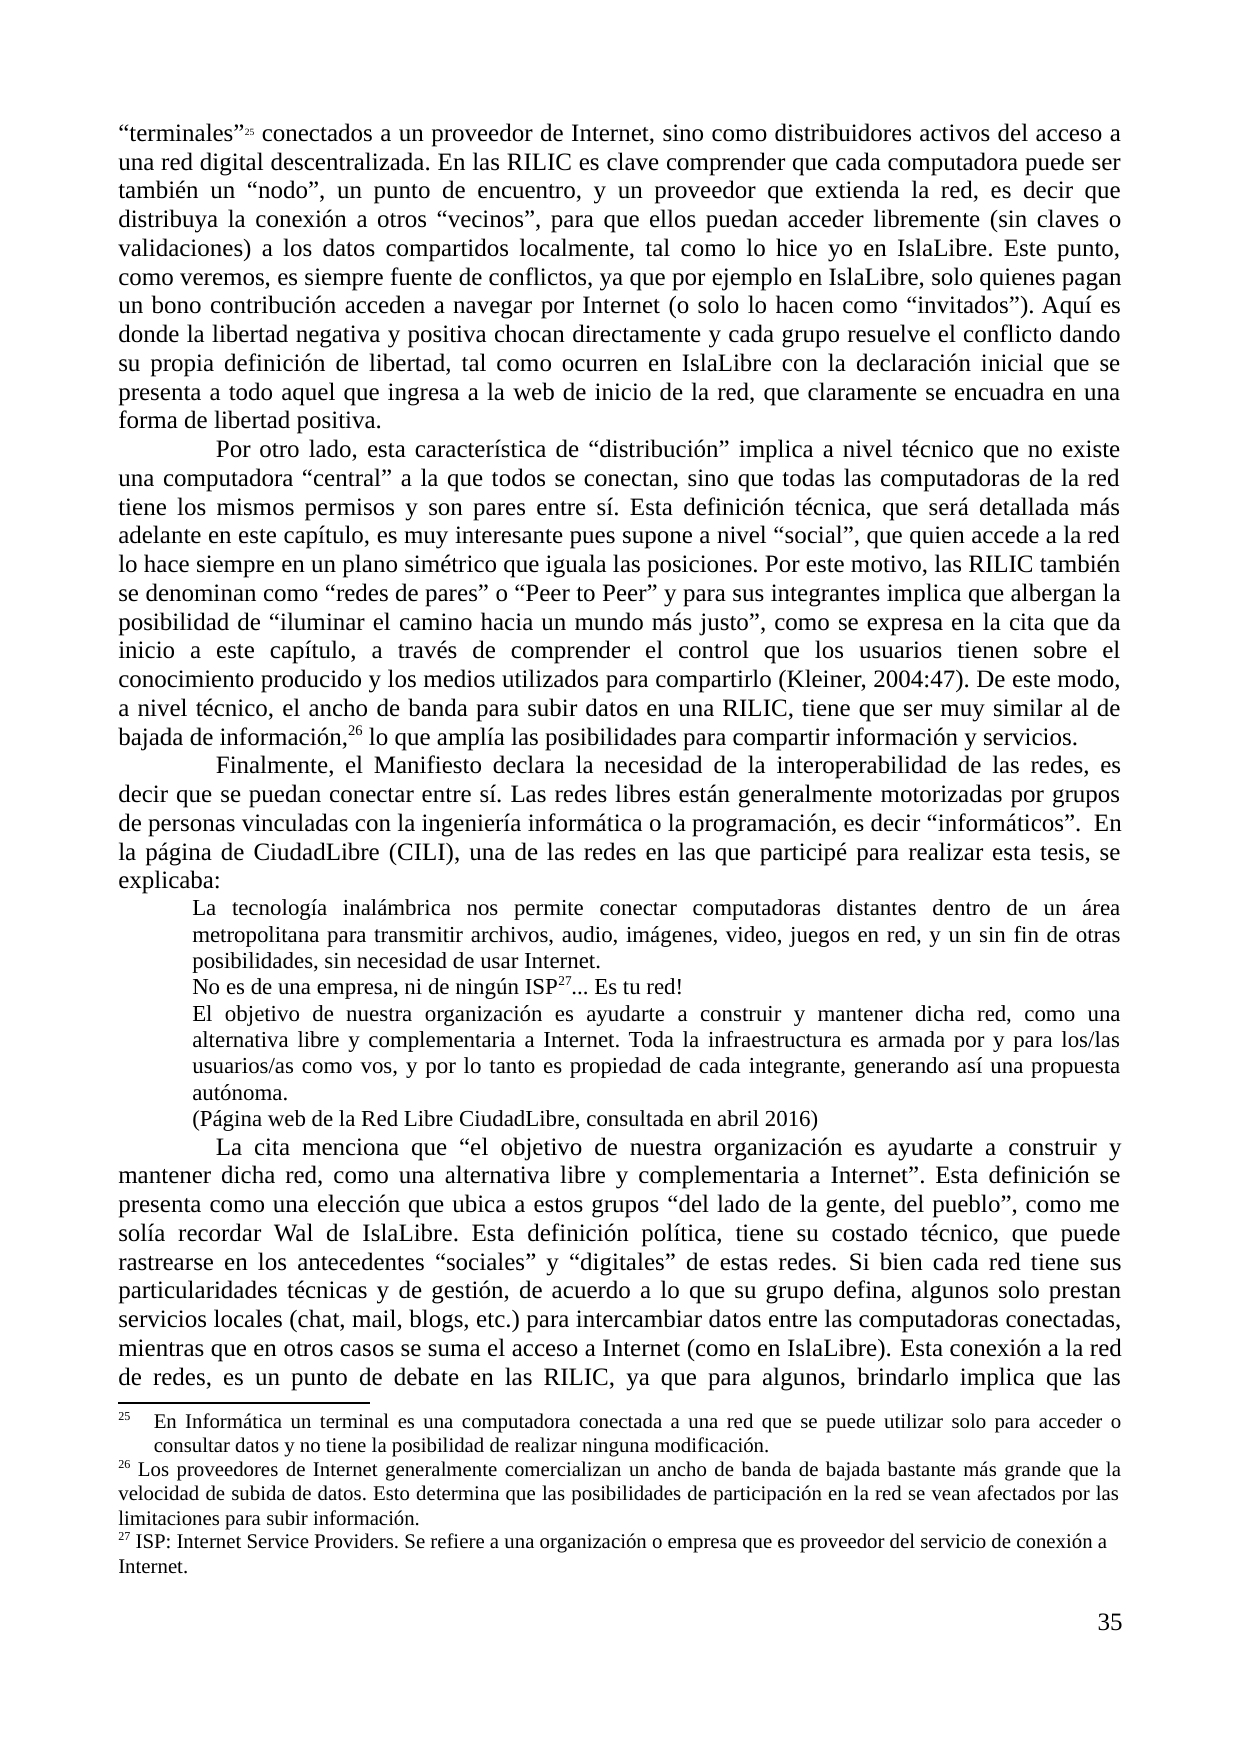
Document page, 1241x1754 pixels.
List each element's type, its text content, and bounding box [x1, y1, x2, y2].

text (Página web de la Red Libre CiudadLibre, consultada en abril 2016) [192, 1105, 1122, 1132]
text No es de una empresa, ni de ningún ISP... Es tu red! [192, 973, 974, 1000]
text Por otro lado, esta característica de “distribución” implica a nivel técnico que no existe una computadora “central” a la que todos se conectan, sino que todas las computadoras de la red tiene los mismos permisos y son pares entre sí. Esta definición técnica, que será detallada más adelante en este capítulo, es muy interesante pues supone a nivel “social”, que quien accede a la red lo hace siempre en un plano simétrico que iguala las posiciones. Por este motivo, las RILIC también se denominan como “redes de pares” o “Peer to Peer” y para sus integrantes implica que albergan la posibilidad de “iluminar el camino hacia un mundo más justo”, como se expresa en la cita que da inicio a este capítulo, a través de comprender el control que los usuarios tienen sobre el conocimiento producido y los medios utilizados para compartirlo (Kleiner, 2004:47). De este modo, a nivel técnico, el ancho de banda para subir datos en una RILIC, tiene que ser muy similar al de bajada de información, lo que amplía las posibilidades para compartir información y servicios. [118, 434, 1122, 751]
text La tecnología inalámbrica nos permite conectar computadoras distantes dentro de un área metropolitana para transmitir archivos, audio, imágenes, video, juegos en red, y un sin fin de otras posibilidades, sin necesidad de usar Internet. [192, 894, 1122, 973]
text La cita menciona que “el objetivo de nuestra organización es ayudarte a construir y mantener dicha red, como una alternativa libre y complementaria a Internet”. Esta definición se presenta como una elección que ubica a estos grupos “del lado de la gente, del pueblo”, como me solía recordar Wal de IslaLibre. Esta definición política, tiene su costado técnico, que puede rastrearse en los antecedentes “sociales” y “digitales” de estas redes. Si bien cada red tiene sus particularidades técnicas y de gestión, de acuerdo a lo que su grupo defina, algunos solo prestan servicios locales (chat, mail, blogs, etc.) para intercambiar datos entre las computadoras conectadas, mientras que en otros casos se suma el acceso a Internet (como en IslaLibre). Esta conexión a la red de redes, es un punto de debate en las RILIC, ya que para algunos, brindarlo implica que las [118, 1132, 1122, 1390]
text ISP: Internet Service Providers. Se refiere a una organización o empresa que es proveedor del servicio de conexión a Internet. [118, 1529, 1122, 1578]
text El objetivo de nuestra organización es ayudarte a construir y mantener dicha red, como una alternativa libre y complementaria a Internet. Toda la infraestructura es armada por y para los/las usuarios/as como vos, y por lo tanto es propiedad de cada integrante, generando así una propuesta autónoma. [192, 1000, 1122, 1105]
text “terminales” conectados a un proveedor de Internet, sino como distribuidores activos del acceso a una red digital descentralizada. En las RILIC es clave comprender que cada computadora puede ser también un “nodo”, un punto de encuentro, y un proveedor que extienda la red, es decir que distribuya la conexión a otros “vecinos”, para que ellos puedan acceder libremente (sin claves o validaciones) a los datos compartidos localmente, tal como lo hice yo en IslaLibre. Este punto, como veremos, es siempre fuente de conflictos, ya que por ejemplo en IslaLibre, solo quienes pagan un bono contribución acceden a navegar por Internet (o solo lo hacen como “invitados”). Aquí es donde la libertad negativa y positiva chocan directamente y cada grupo resuelve el conflicto dando su propia definición de libertad, tal como ocurren en IslaLibre con la declaración inicial que se presenta a todo aquel que ingresa a la web de inicio de la red, que claramente se encuadra en una forma de libertad positiva. [118, 118, 1122, 434]
text Finalmente, el Manifiesto declara la necesidad de la interoperabilidad de las redes, es decir que se puedan conectar entre sí. Las redes libres están generalmente motorizadas por grupos de personas vinculadas con la ingeniería informática o la programación, es decir “informáticos”. En la página de CiudadLibre (CILI), una de las redes en las que participé para realizar esta tesis, se explicaba: [118, 751, 1122, 894]
text En Informática un terminal es una computadora conectada a una red que se puede utilizar solo para acceder o consultar datos y no tiene la posibilidad de realizar ninguna modificación. [118, 1409, 1122, 1457]
text Los proveedores de Internet generalmente comercializan un ancho de banda de bajada bastante más grande que la velocidad de subida de datos. Esto determina que las posibilidades de participación en la red se vean afectados por las limitaciones para subir información. [118, 1457, 1122, 1529]
